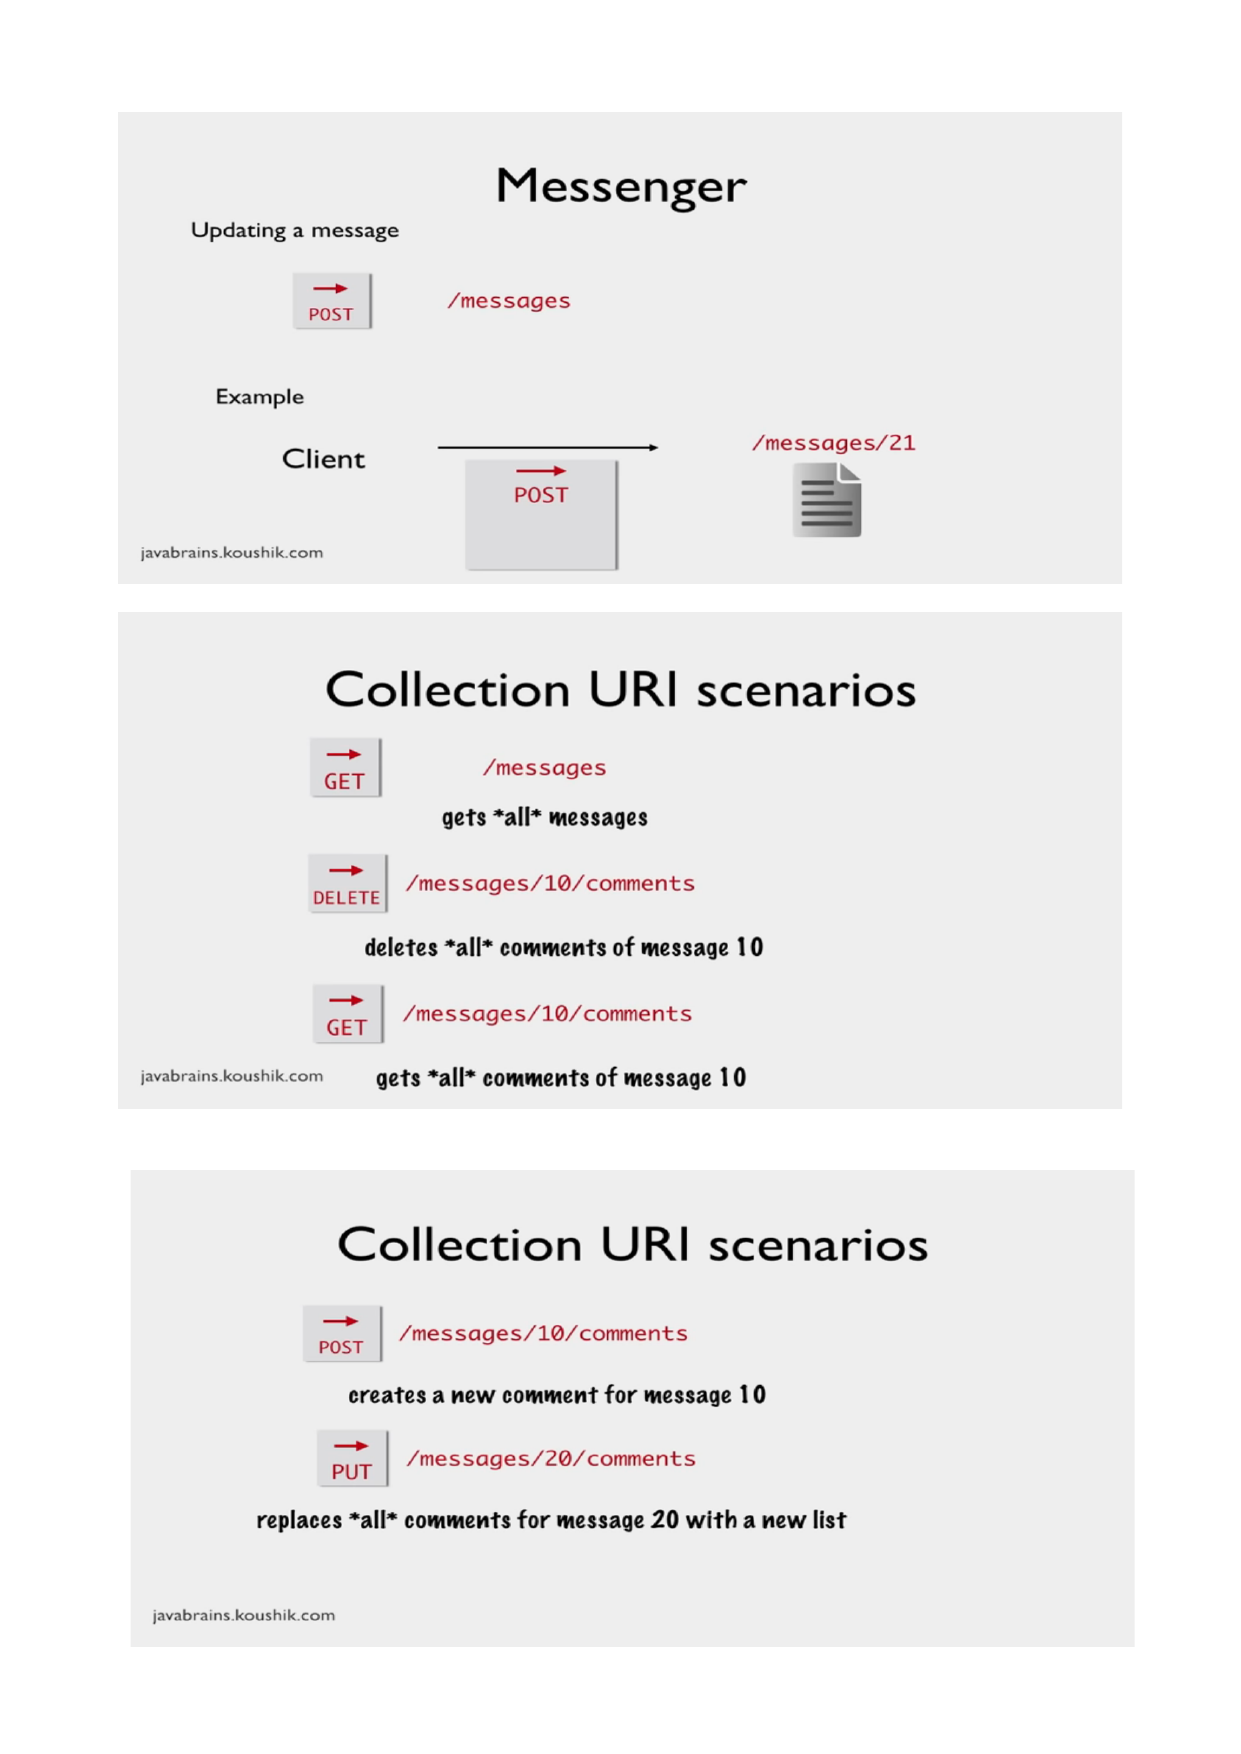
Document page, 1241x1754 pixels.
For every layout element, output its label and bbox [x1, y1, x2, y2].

picture [130, 1170, 1135, 1647]
picture [118, 612, 1123, 1109]
picture [118, 112, 1123, 584]
